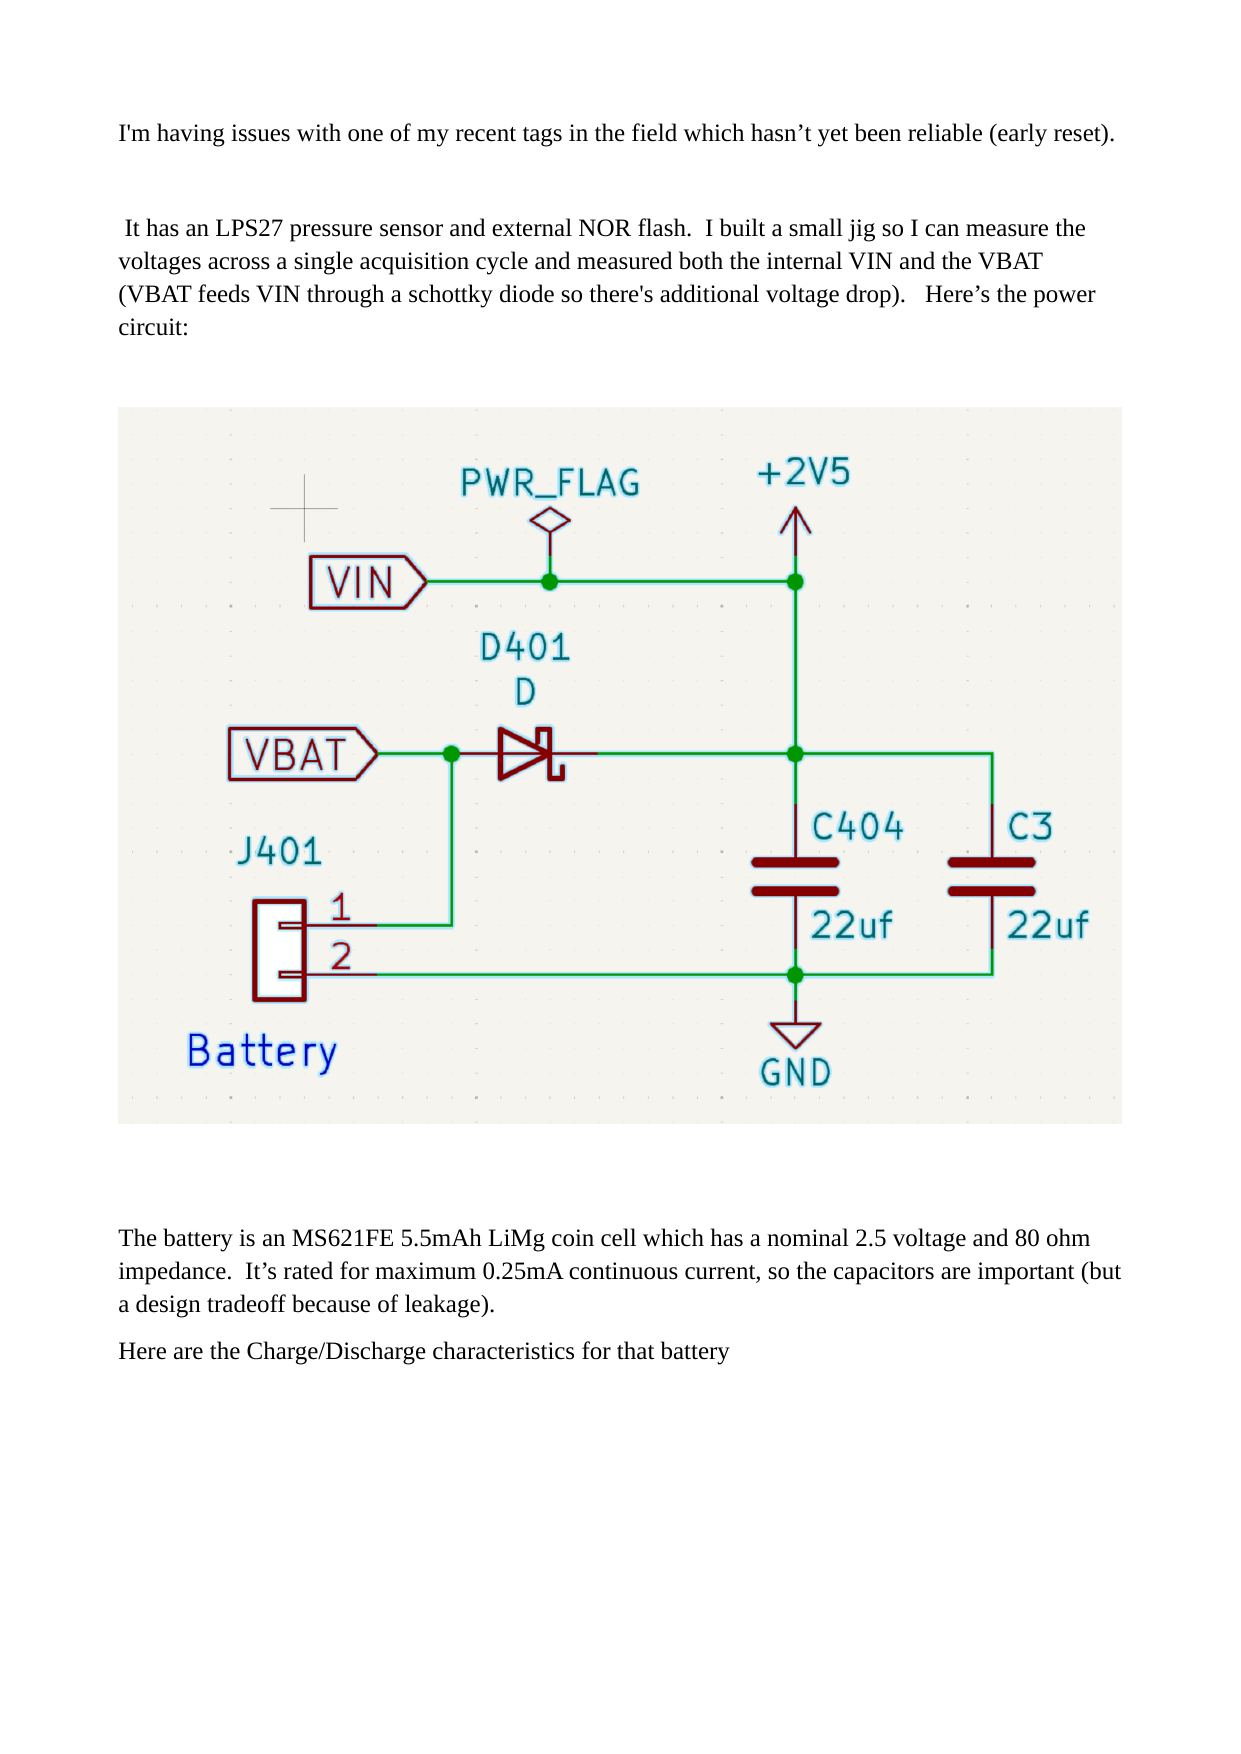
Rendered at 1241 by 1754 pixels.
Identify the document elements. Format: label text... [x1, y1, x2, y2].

text I'm having issues with one of my recent tags in the field which hasn’t yet been reliable (early reset). [118, 118, 1122, 147]
text Here are the Charge/Discharge characteristics for that battery [118, 1336, 1122, 1365]
text It has an LPS27 pressure sensor and external NOR flash. I built a small jig so I can measure the voltages across a single acquisition cycle and measured both the internal VIN and the VBAT (VBAT feeds VIN through a schottky diode so there's additional voltage drop). Here’s the power circuit: [118, 213, 1122, 341]
text The battery is an MS621FE 5.5mAh LiMg coin cell which has a nominal 2.5 voltage and 80 ohm impedance. It’s rated for maximum 0.25mA continuous current, so the capacitors are important (but a design tradeoff because of leakage). [118, 1223, 1122, 1318]
picture [118, 407, 1123, 1124]
